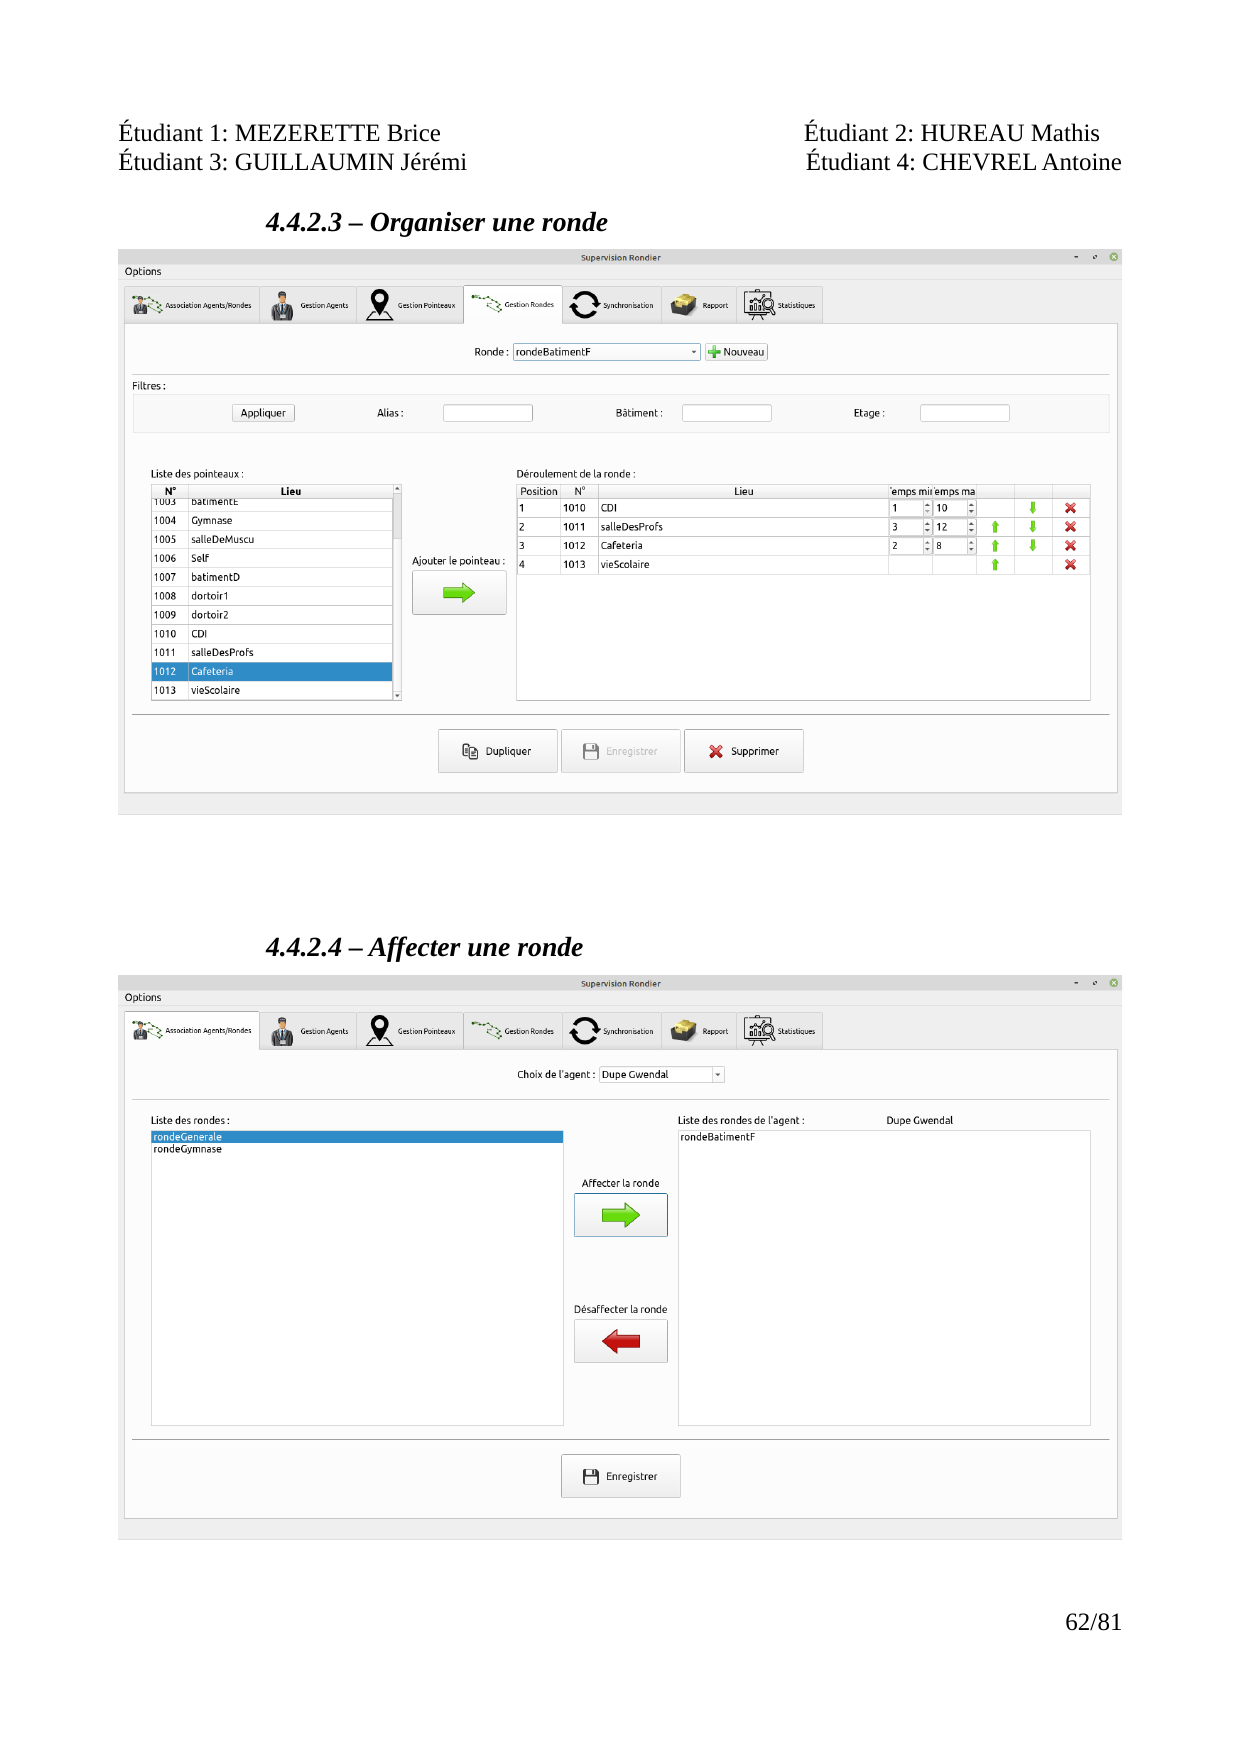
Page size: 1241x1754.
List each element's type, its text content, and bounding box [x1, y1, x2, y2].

picture [118, 975, 1123, 1540]
subtitle 4.4.2.4 – Affecter une ronde [118, 931, 1122, 963]
subtitle 4.4.2.3 – Organiser une ronde [118, 205, 1122, 237]
picture [118, 249, 1123, 815]
